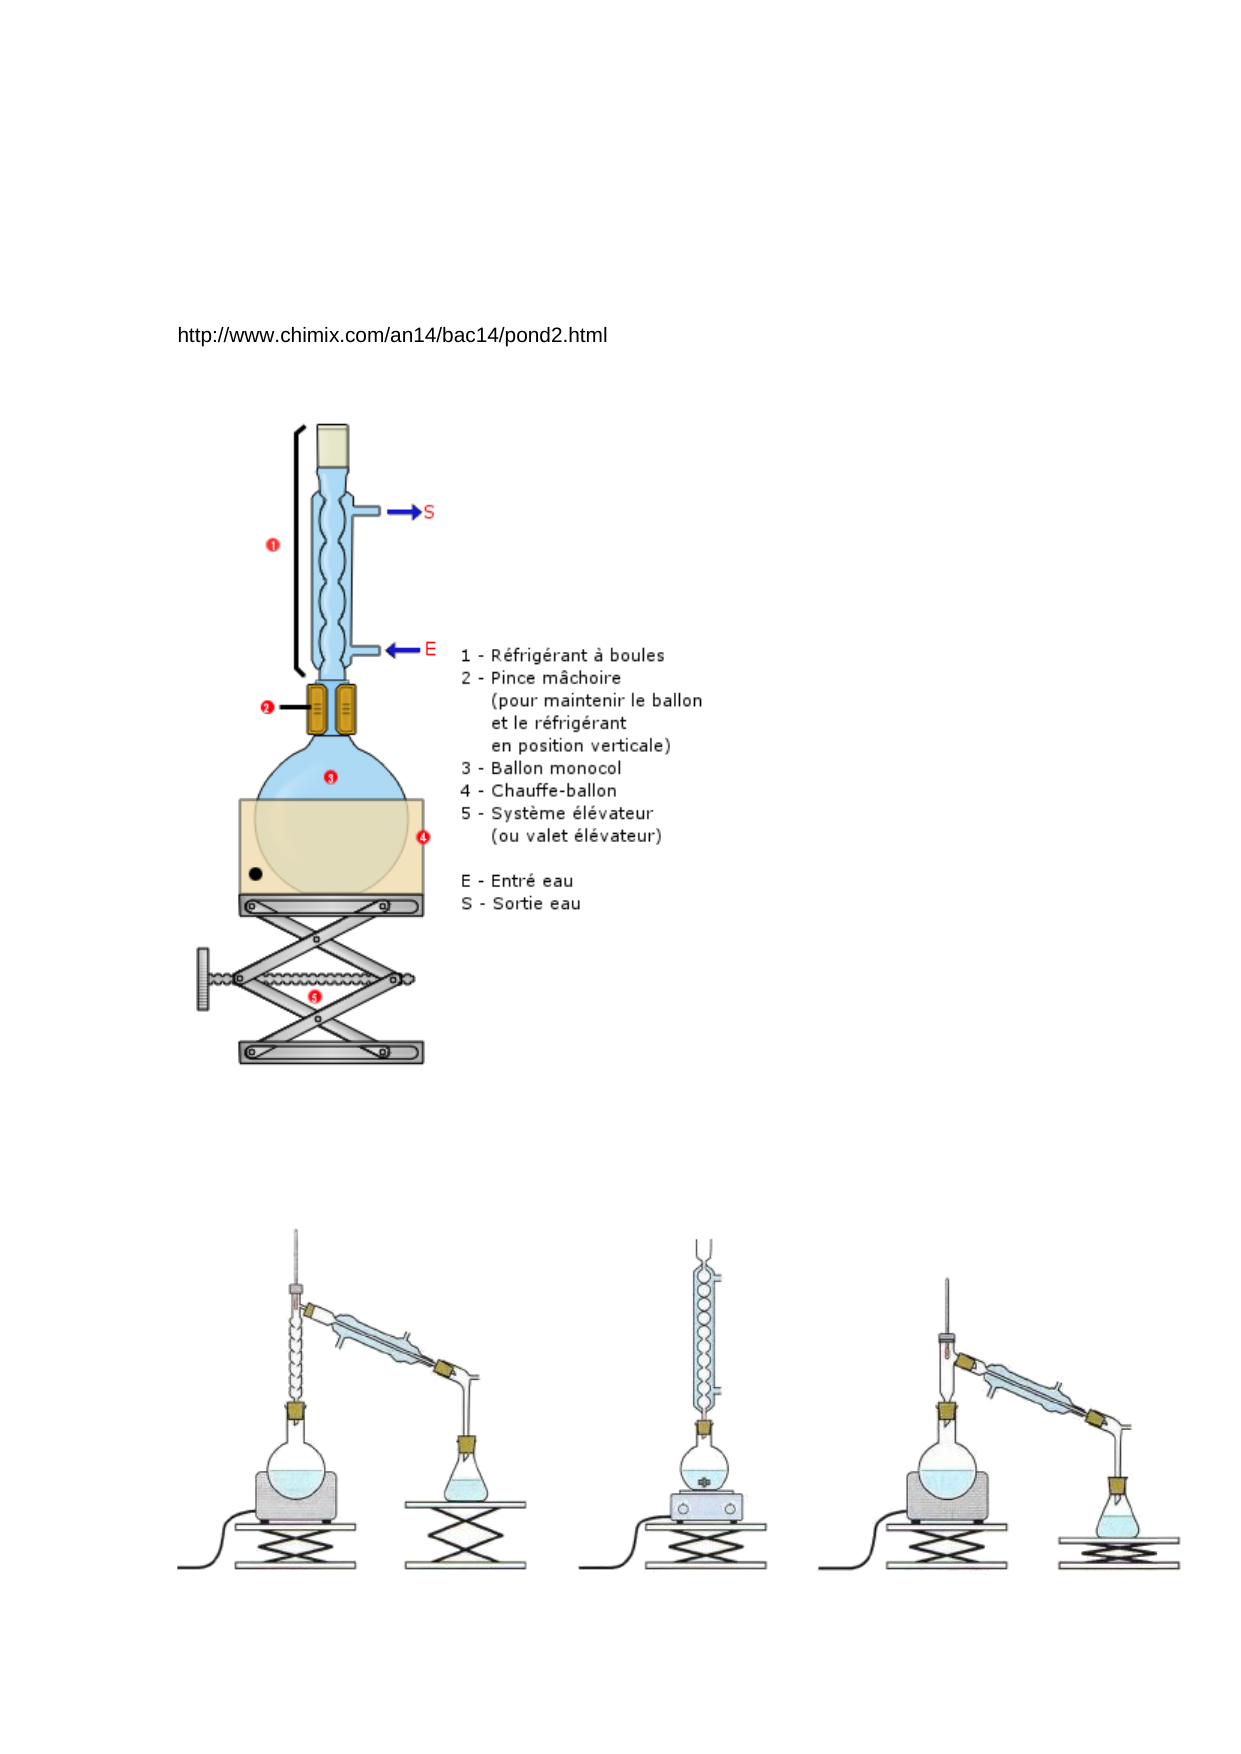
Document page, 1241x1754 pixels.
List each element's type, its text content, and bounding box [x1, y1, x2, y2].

picture [177, 1221, 1182, 1575]
picture [177, 394, 703, 1102]
text http://www.chimix.com/an14/bac14/pond2.html [177, 323, 1181, 347]
